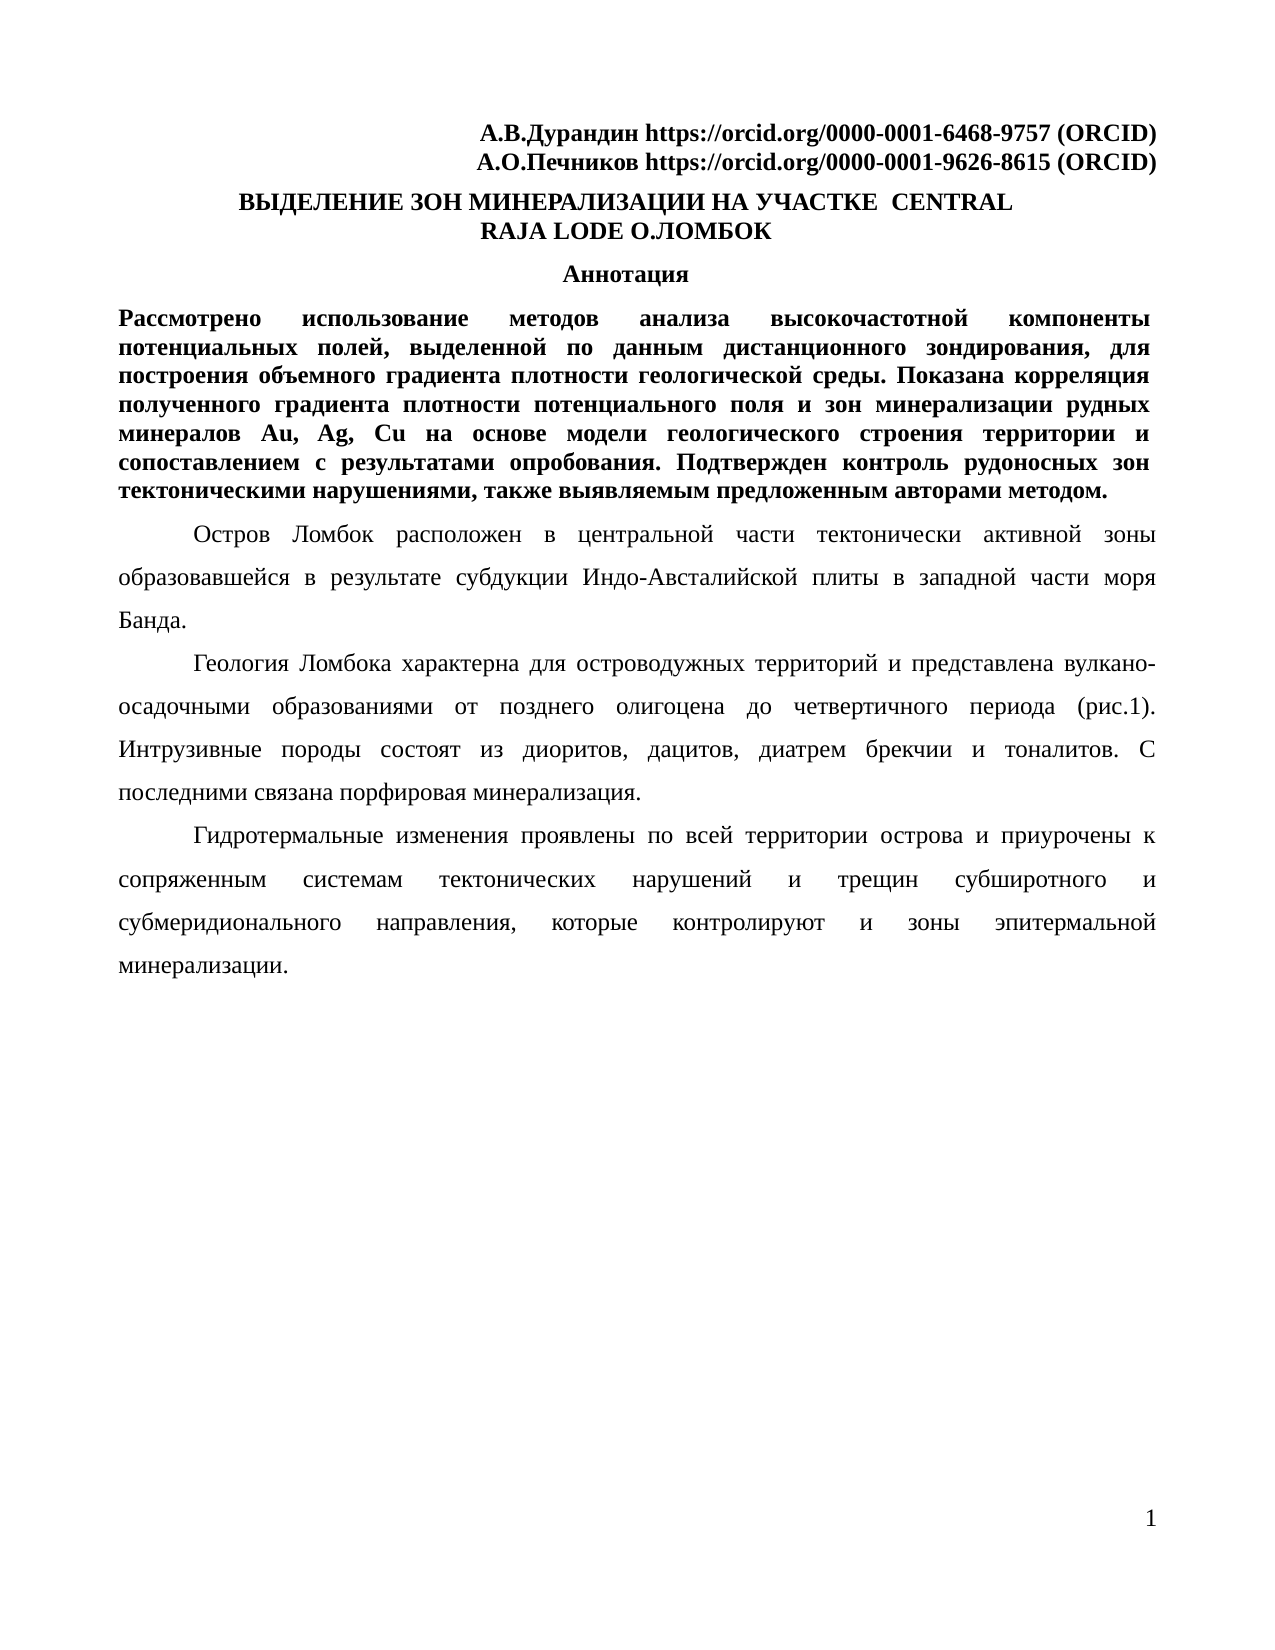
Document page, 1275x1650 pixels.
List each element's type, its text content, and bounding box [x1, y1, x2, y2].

text Остров Ломбок расположен в центральной части тектонически активной зоны образовавшейся в результате субдукции Индо-Австалийской плиты в западной части моря Банда. [118, 519, 1157, 634]
text Рассмотрено использование методов анализа высокочастотной компоненты потенциальных полей, выделенной по данным дистанционного зондирования, для построения объемного градиента плотности геологической среды. Показана корреляция полученного градиента плотности потенциального поля и зон минерализации рудных минералов Au, Ag, Cu на основе модели геологического строения территории и сопоставлением с результатами опробования. Подтвержден контроль рудоносных зон тектоническими нарушениями, также выявляемым предложенным авторами методом. [118, 303, 1151, 504]
text ВЫДЕЛЕНИЕ ЗОН МИНЕРАЛИЗАЦИИ НА УЧАСТКЕ CENTRAL RAJA LODE О.ЛОМБОК [224, 187, 1027, 245]
text А.О.Печников https://orcid.org/0000-0001-9626-8615 (ORCID) [118, 147, 1157, 176]
text Аннотация [224, 259, 1027, 288]
text Гидротермальные изменения проявлены по всей территории острова и приурочены к сопряженным системам тектонических нарушений и трещин субширотного и субмеридионального направления, которые контролируют и зоны эпитермальной минерализации. [118, 821, 1157, 979]
text Геология Ломбока характерна для островодужных территорий и представлена вулкано-осадочными образованиями от позднего олигоцена до четвертичного периода (рис.1). Интрузивные породы состоят из диоритов, дацитов, диатрем брекчии и тоналитов. С последними связана порфировая минерализация. [118, 648, 1157, 806]
text А.В.Дурандин https://orcid.org/0000-0001-6468-9757 (ORCID) [130, 118, 1157, 147]
